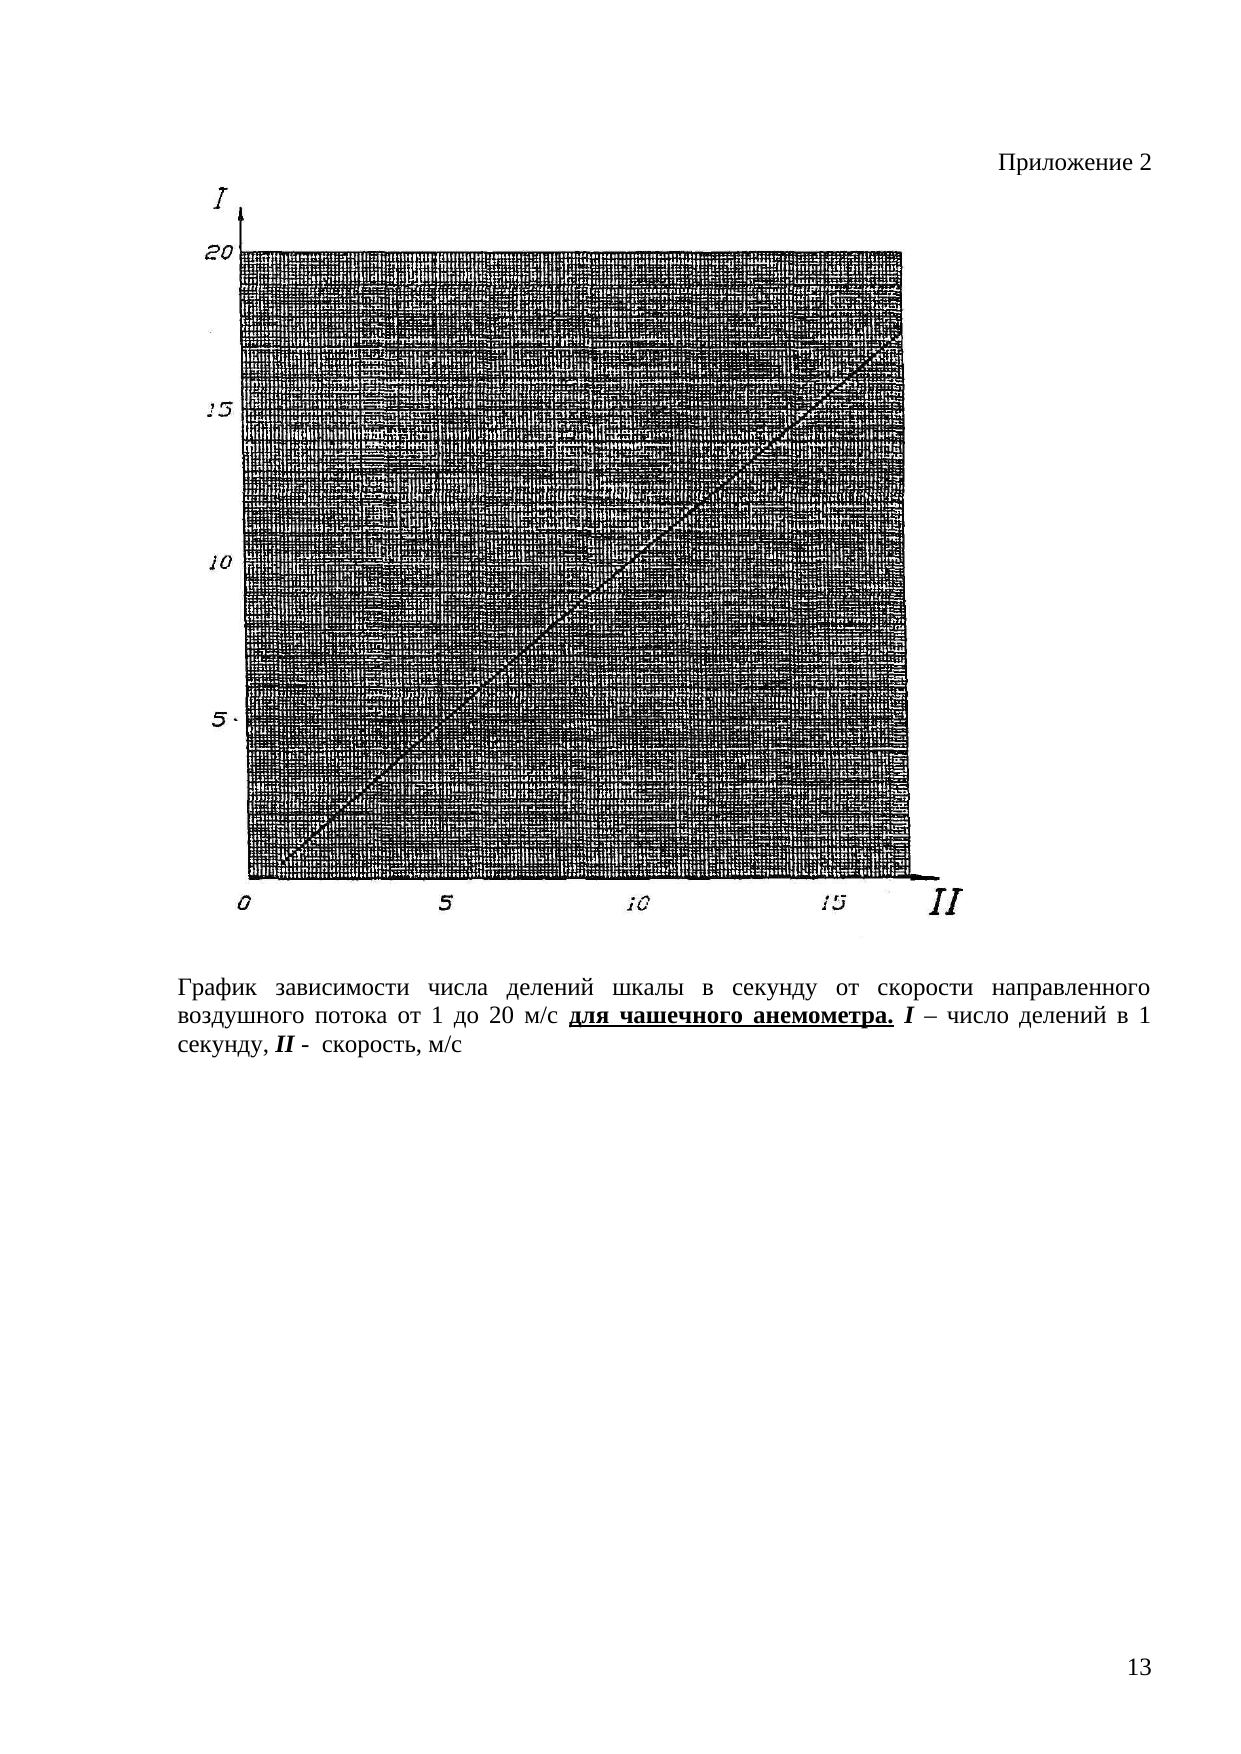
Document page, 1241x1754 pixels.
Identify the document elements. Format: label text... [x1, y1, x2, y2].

text График зависимости числа делений шкалы в секунду от скорости направленного воздушного потока от 1 до 20 м/с для чашечного анемометра. I – число делений в 1 секунду, II - скорость, м/с [177, 972, 1152, 1058]
picture [177, 175, 1022, 972]
subtitle Приложение 2 [177, 147, 1152, 176]
